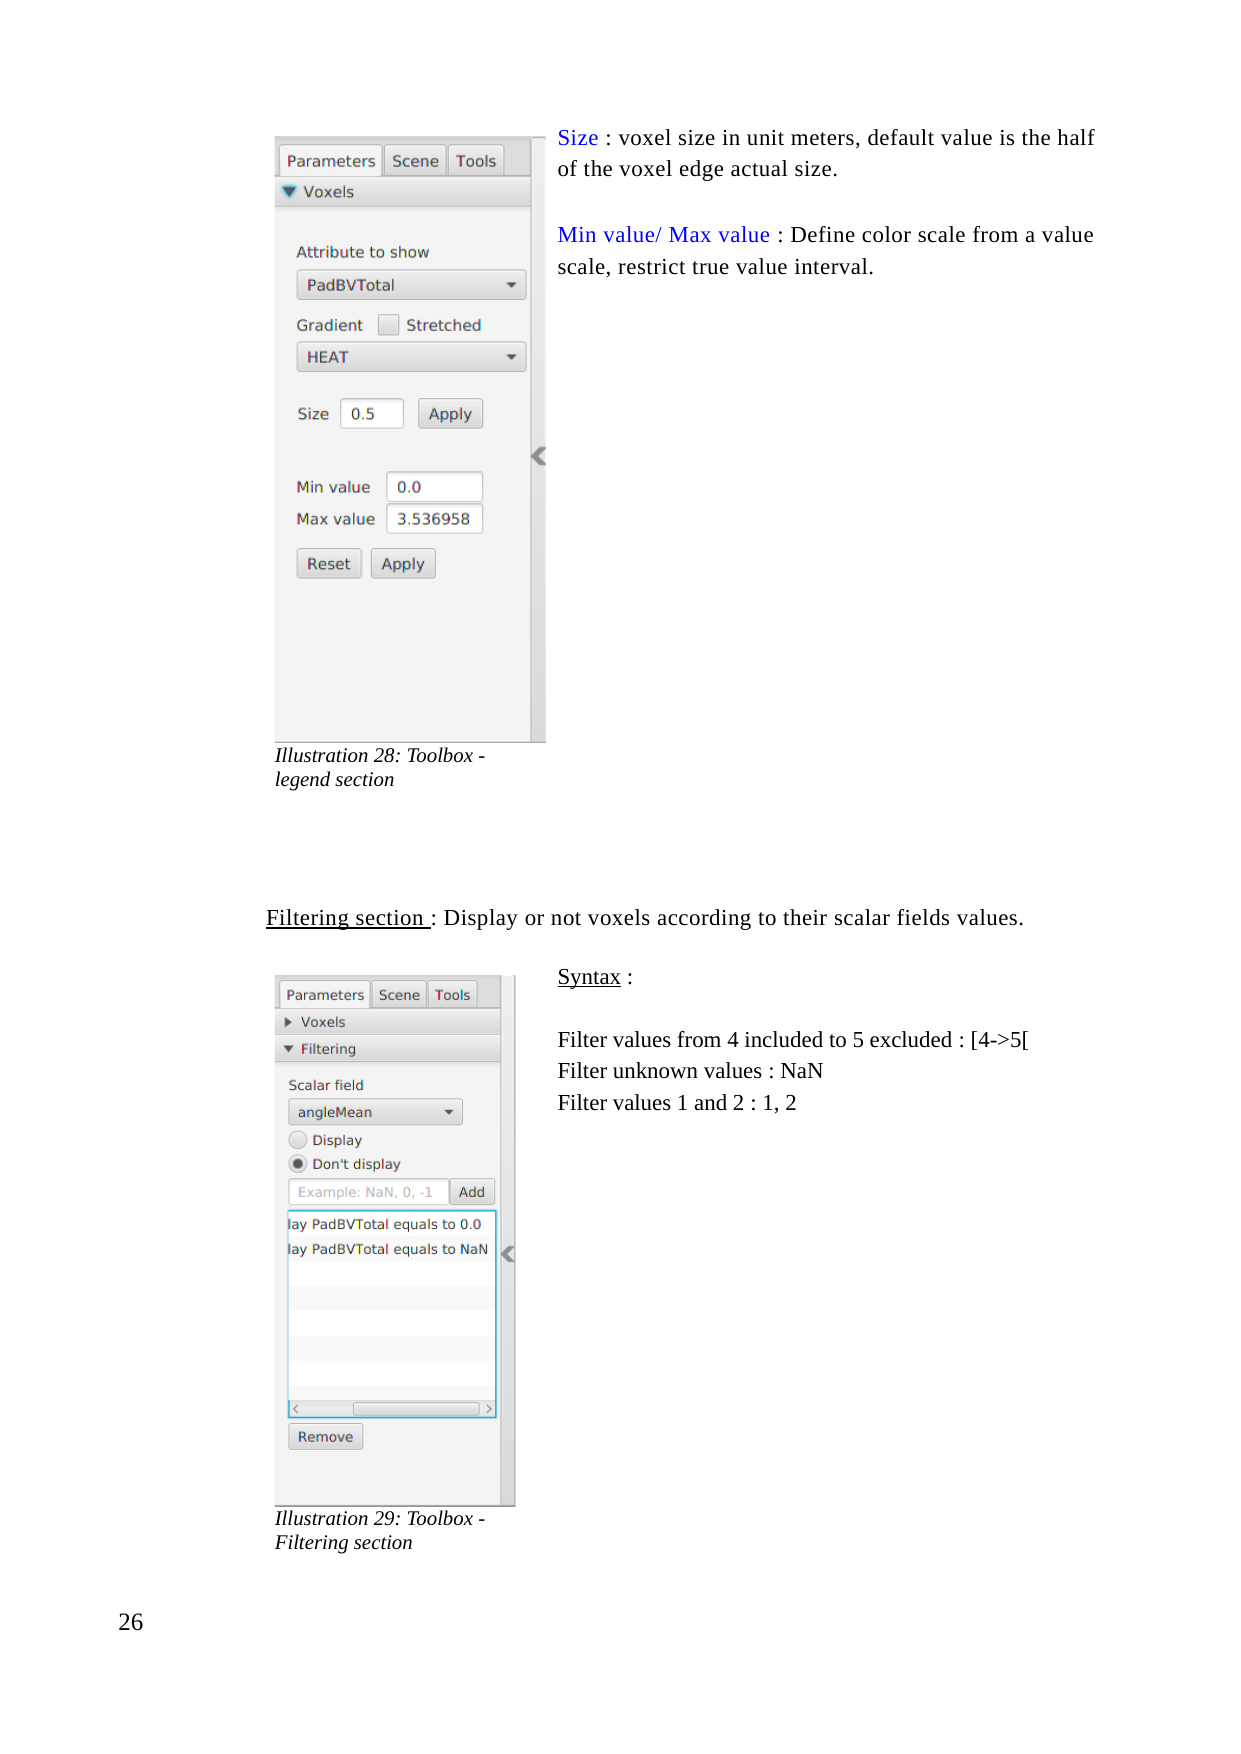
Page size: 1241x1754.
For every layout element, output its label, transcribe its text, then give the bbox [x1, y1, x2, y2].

picture [274, 136, 546, 743]
text Filtering section : Display or not voxels according to their scalar fields values. [266, 904, 1122, 931]
table_header [269, 118, 552, 823]
table_header Size : voxel size in unit meters, default value is the half of the voxel edge actual size. Min value/ Max value : Define color scale from a value scale, restrict true value interval. [552, 118, 1123, 823]
table_header Syntax : Filter values from 4 included to 5 excluded : [4->5[ Filter unknown values : NaN Filter values 1 and 2 : 1, 2 [552, 957, 1123, 1560]
picture [274, 975, 516, 1507]
table_header [269, 957, 552, 1560]
